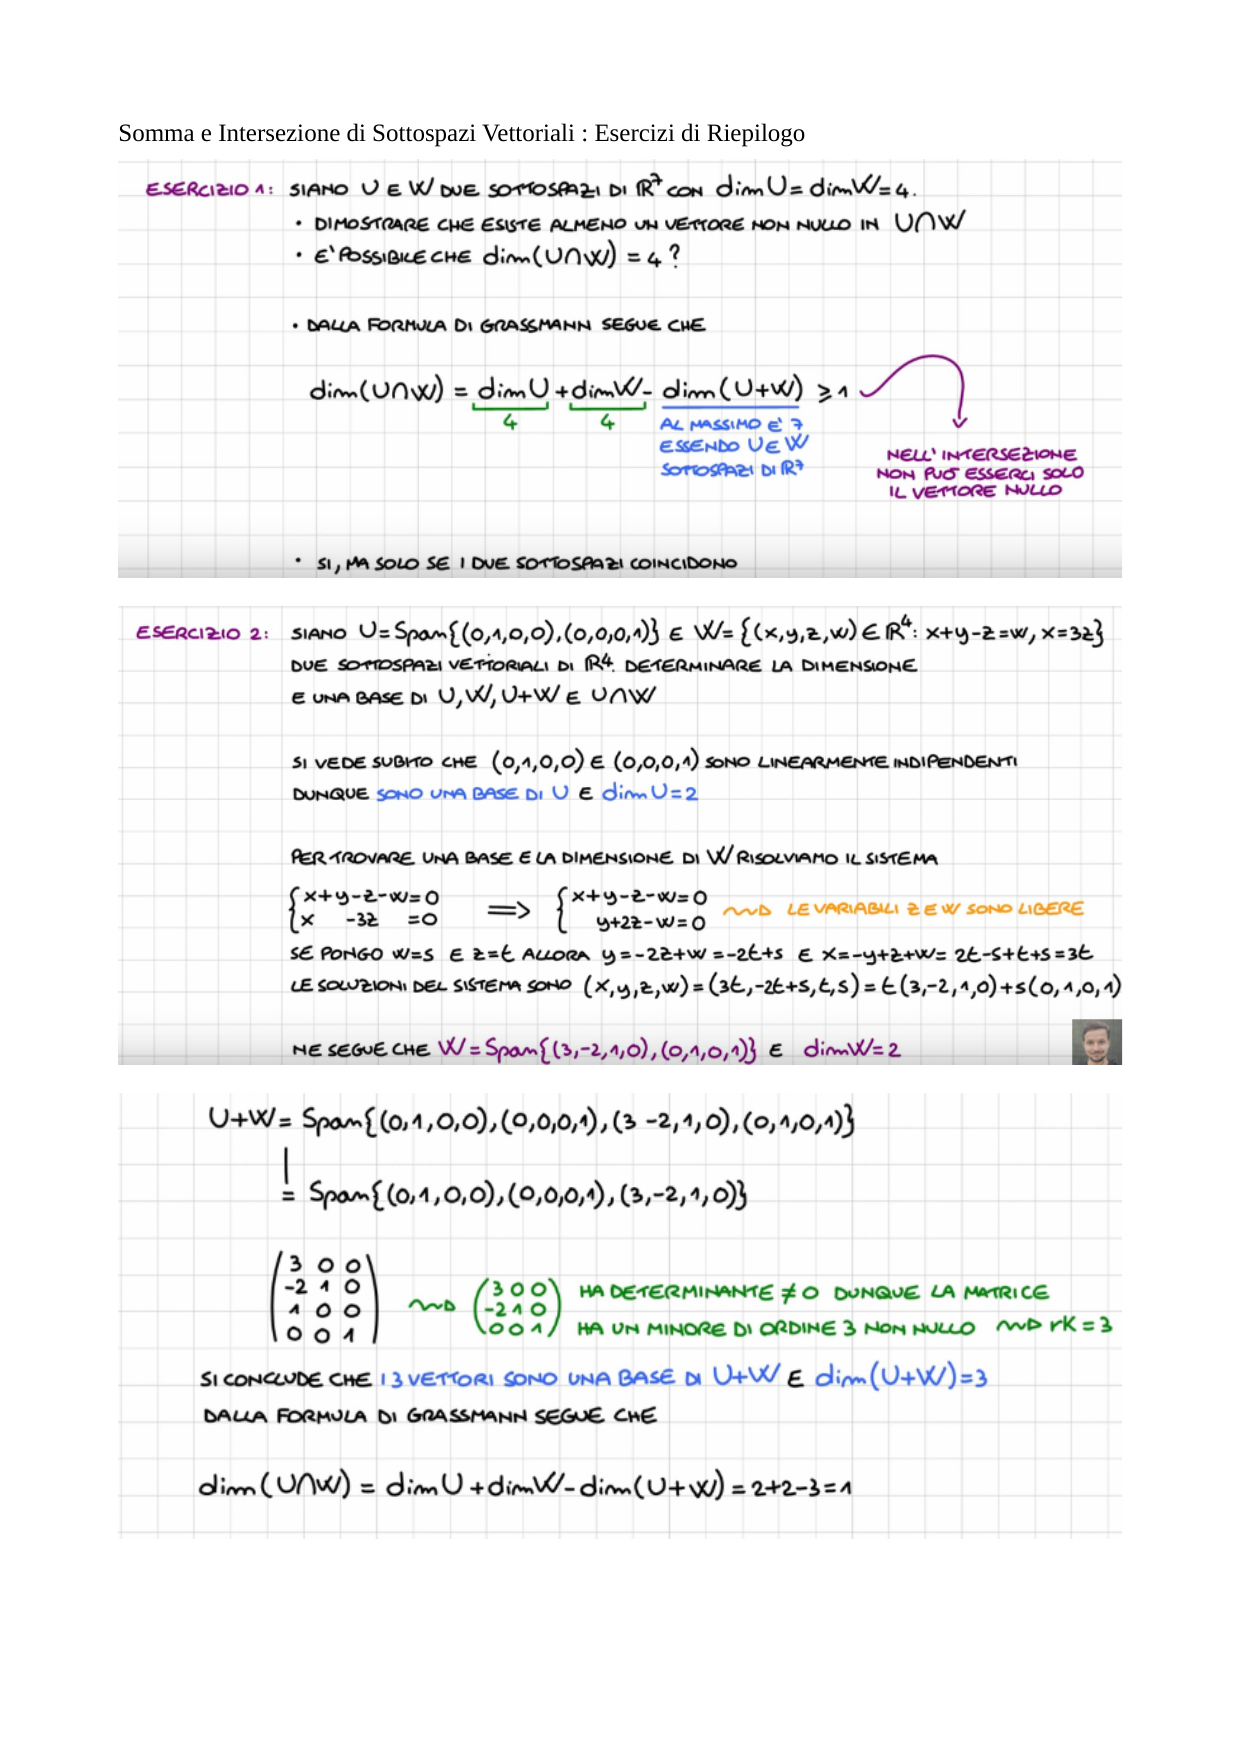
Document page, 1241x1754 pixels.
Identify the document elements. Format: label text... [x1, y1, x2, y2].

picture [118, 606, 1123, 1065]
subtitle Somma e Intersezione di Sottospazi Vettoriali : Esercizi di Riepilogo [118, 118, 1122, 147]
picture [118, 1093, 1123, 1539]
picture [118, 159, 1123, 578]
